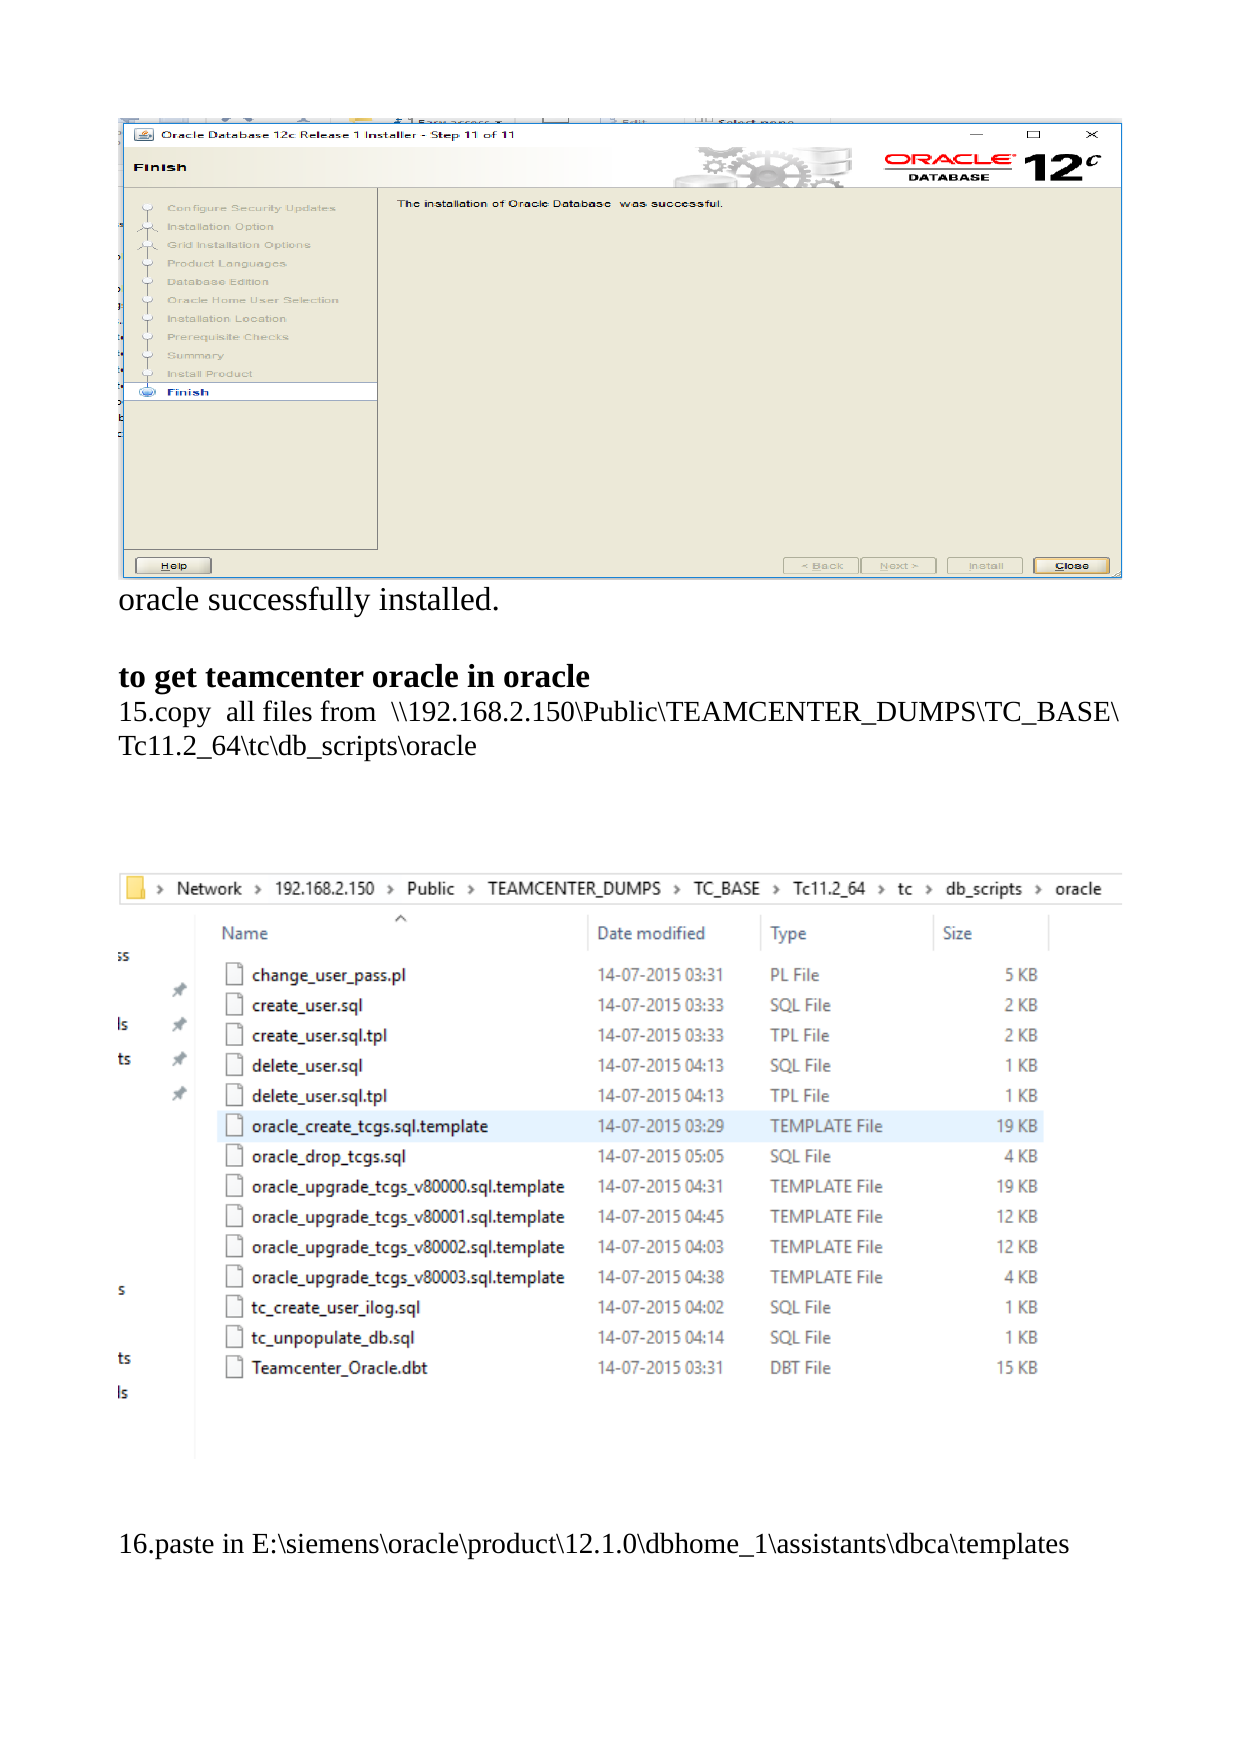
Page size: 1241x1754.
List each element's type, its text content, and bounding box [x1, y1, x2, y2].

text to get teamcenter oracle in oracle [118, 656, 1122, 694]
text 15.copy all files from \\192.168.2.150\Public\TEAMCENTER_DUMPS\TC_BASE\Tc11.2_64\tc\db_scripts\oracle [118, 694, 1122, 762]
picture [118, 118, 1123, 580]
text 16.paste in E:\siemens\oracle\product\12.1.0\dbhome_1\assistants\dbca\templates [118, 1526, 1122, 1559]
picture [118, 869, 1123, 1459]
text oracle successfully installed. [118, 580, 1122, 618]
